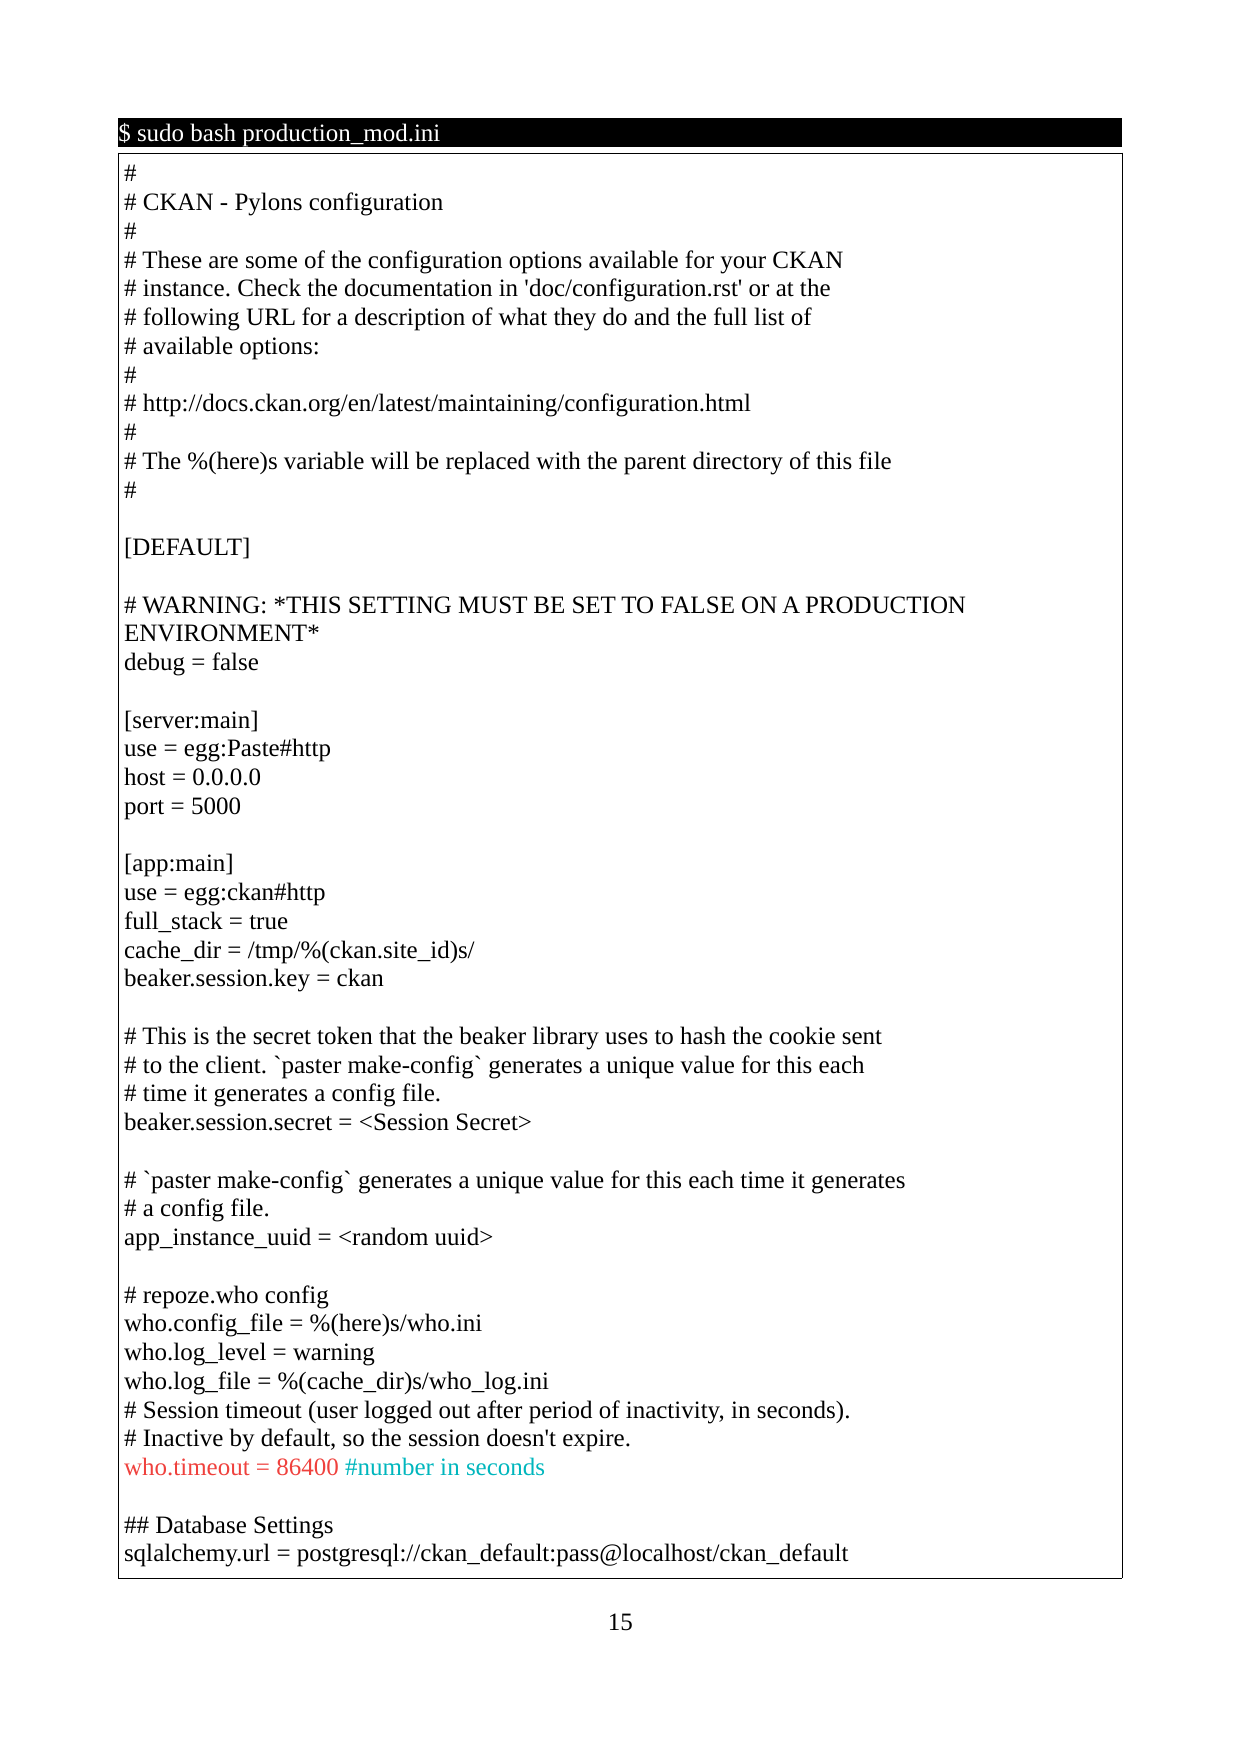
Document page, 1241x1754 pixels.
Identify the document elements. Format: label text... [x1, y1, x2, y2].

text $ sudo bash production_mod.ini [118, 118, 1122, 147]
table_header # # CKAN - Pylons configuration # # These are some of the configuration options available for your CKAN # instance. Check the documentation in 'doc/configuration.rst' or at the # following URL for a description of what they do and the full list of # available options: # # http://docs.ckan.org/en/latest/maintaining/configuration.html # # The %(here)s variable will be replaced with the parent directory of this file # [DEFAULT] # WARNING: *THIS SETTING MUST BE SET TO FALSE ON A PRODUCTION ENVIRONMENT* debug = false [server:main] use = egg:Paste#http host = 0.0.0.0 port = 5000 [app:main] use = egg:ckan#http full_stack = true cache_dir = /tmp/%(ckan.site_id)s/ beaker.session.key = ckan # This is the secret token that the beaker library uses to hash the cookie sent # to the client. `paster make-config` generates a unique value for this each # time it generates a config file. beaker.session.secret = <Session Secret> # `paster make-config` generates a unique value for this each time it generates # a config file. app_instance_uuid = <random uuid> # repoze.who config who.config_file = %(here)s/who.ini who.log_level = warning who.log_file = %(cache_dir)s/who_log.ini # Session timeout (user logged out after period of inactivity, in seconds). # Inactive by default, so the session doesn't expire. who.timeout = 86400 #number in seconds ## Database Settings sqlalchemy.url = postgresql://ckan_default:pass@localhost/ckan_default [119, 154, 1122, 1577]
